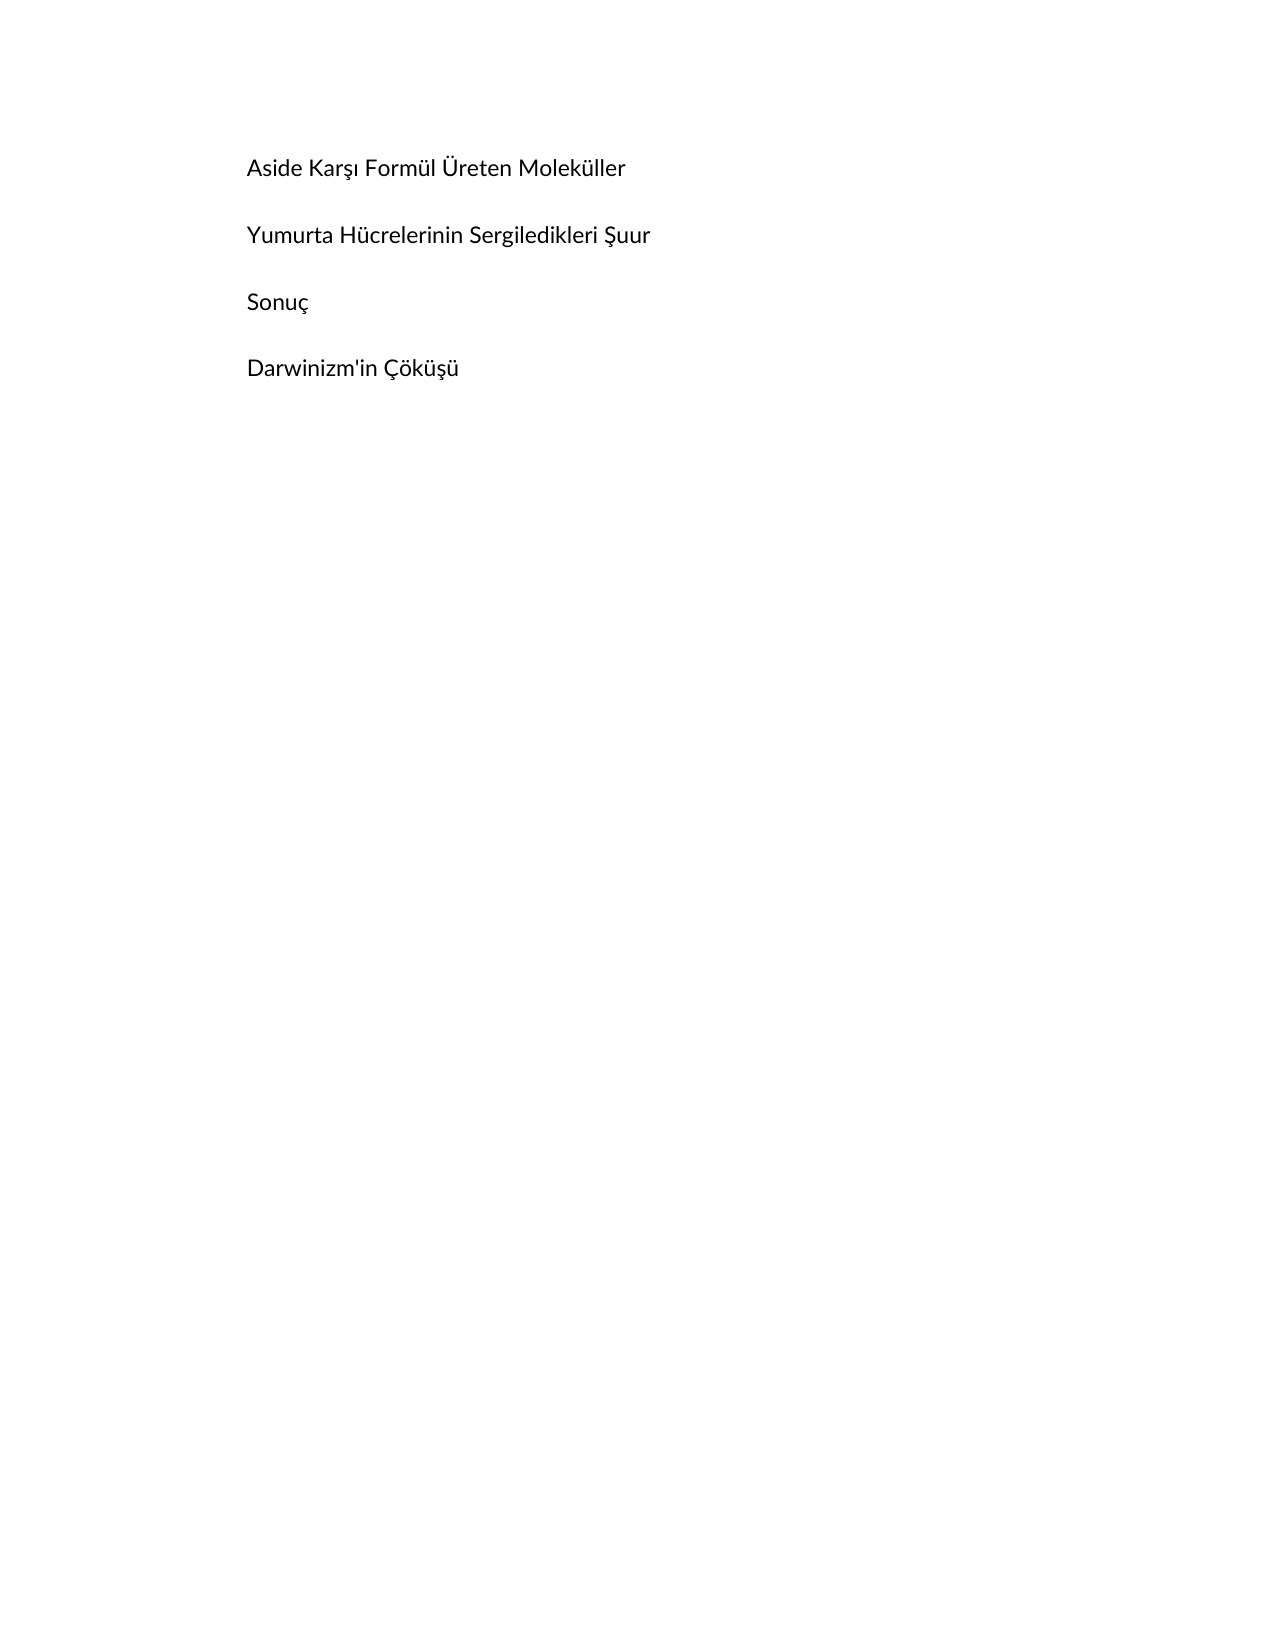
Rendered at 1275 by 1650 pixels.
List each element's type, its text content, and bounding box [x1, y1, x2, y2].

text Sonuç [187, 283, 1070, 317]
text Darwinizm'in Çöküşü [187, 350, 1070, 383]
text Aside Karşı Formül Üreten Moleküller [187, 150, 1070, 183]
text Yumurta Hücrelerinin Sergiledikleri Şuur [187, 217, 1070, 250]
